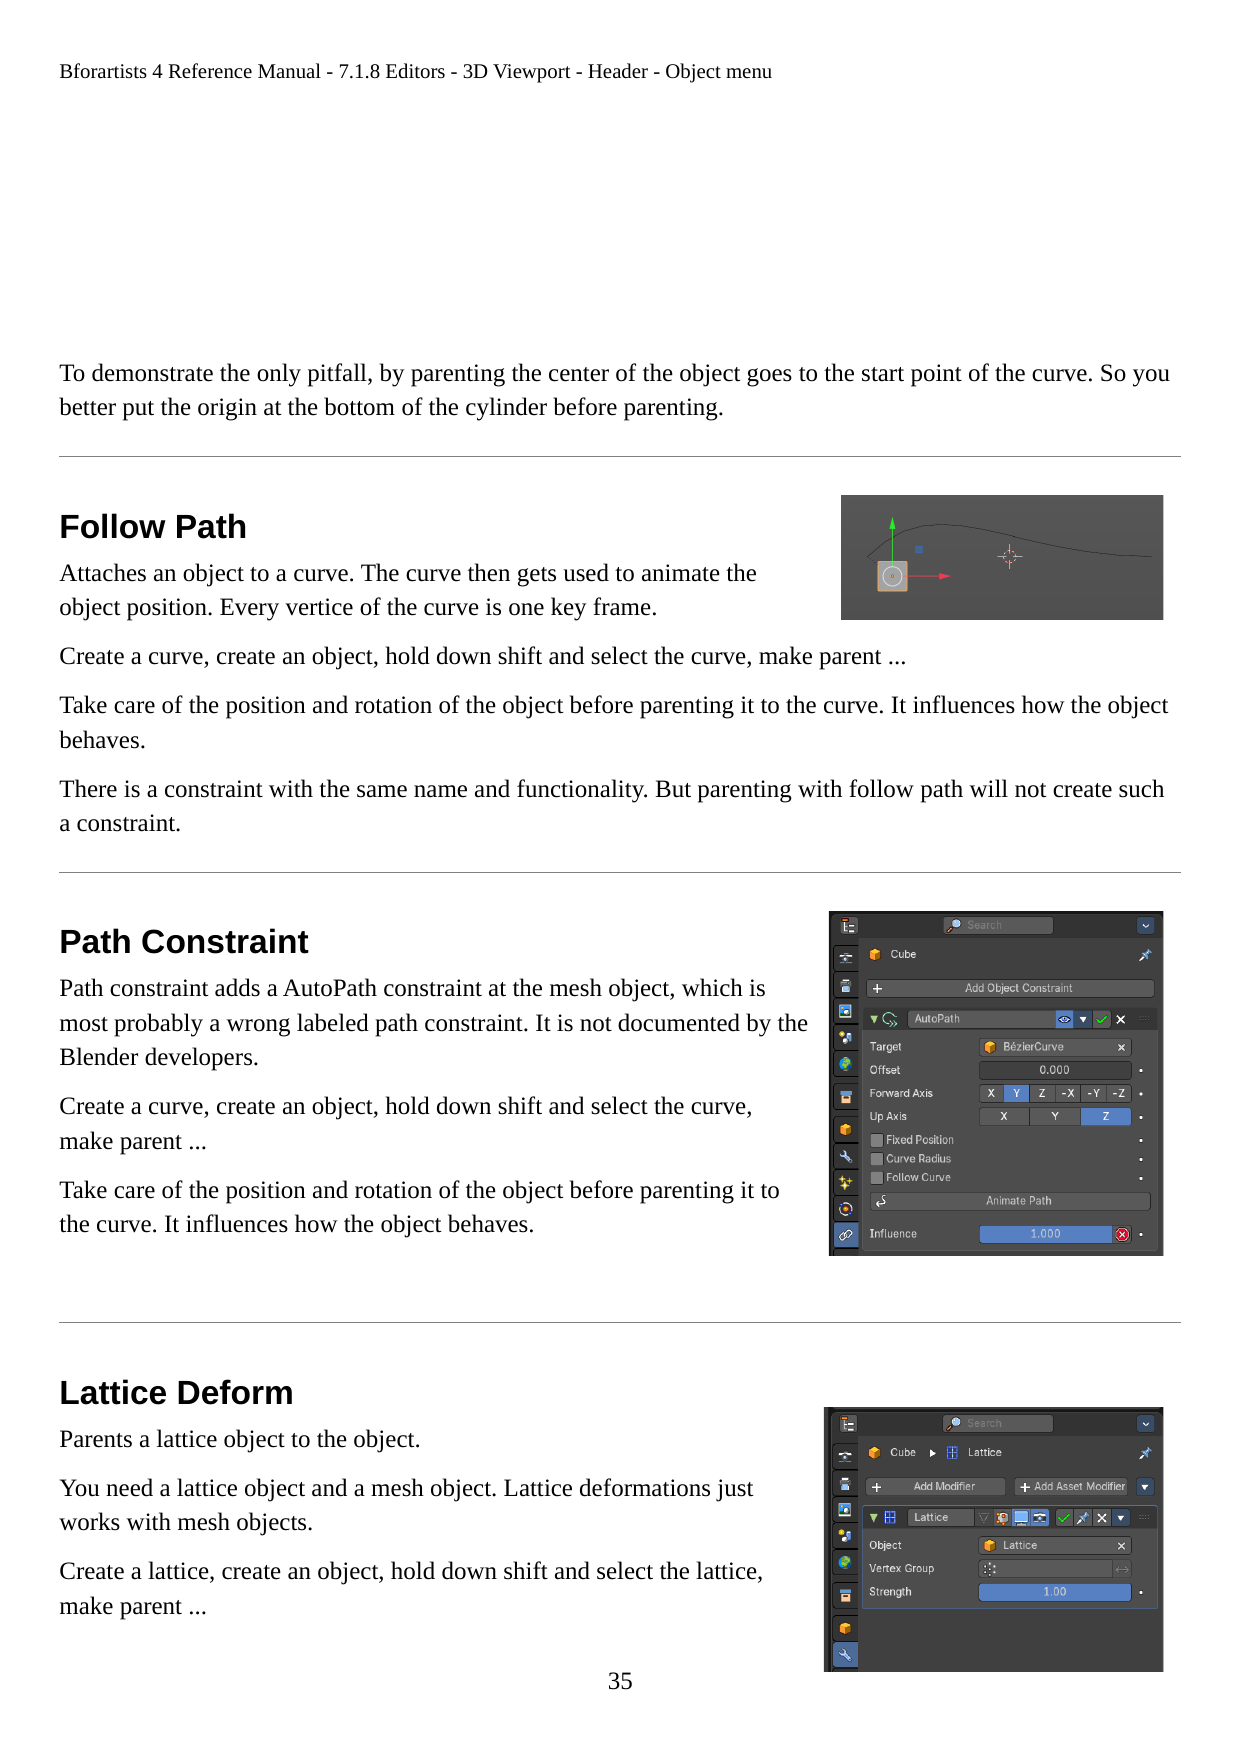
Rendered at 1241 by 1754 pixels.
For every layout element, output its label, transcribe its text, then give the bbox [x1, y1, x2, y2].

text Path constraint adds a AutoPath constraint at the mesh object, which is most probably a wrong labeled path constraint. It is not documented by the Blender developers. [59, 973, 828, 1071]
subtitle [1164, 506, 1181, 545]
text Create a curve, create an object, hold down shift and select the curve, make parent ... [59, 641, 1181, 670]
picture [828, 911, 1164, 1256]
subtitle Path Constraint [59, 922, 828, 961]
text There is a constraint with the same name and functionality. But parenting with follow path will not create such a constraint. [59, 774, 1181, 837]
subtitle Follow Path [59, 506, 841, 545]
subtitle Lattice Deform [59, 1373, 1181, 1411]
text You need a lattice object and a mesh object. Lattice deformations just works with mesh objects. [59, 1473, 823, 1536]
picture [823, 1407, 1164, 1672]
text Parents a lattice object to the object. [59, 1424, 823, 1452]
text Create a curve, create an object, hold down shift and select the curve, make parent ... [59, 1091, 828, 1155]
text To demonstrate the only pitfall, by parenting the center of the object goes to the start point of the curve. So you better put the origin at the bottom of the cylinder before parenting. [59, 358, 1181, 421]
text Attaches an object to a curve. The curve then gets used to animate the object position. Every vertice of the curve is one key frame. [59, 558, 1181, 621]
text Create a lattice, create an object, hold down shift and select the lattice, make parent ... [59, 1556, 823, 1619]
picture [841, 495, 1164, 620]
subtitle [1164, 922, 1181, 961]
text Take care of the position and rotation of the object before parenting it to the curve. It influences how the object behaves. [59, 690, 1181, 753]
text Take care of the position and rotation of the object before parenting it to the curve. It influences how the object behaves. [59, 1175, 828, 1238]
